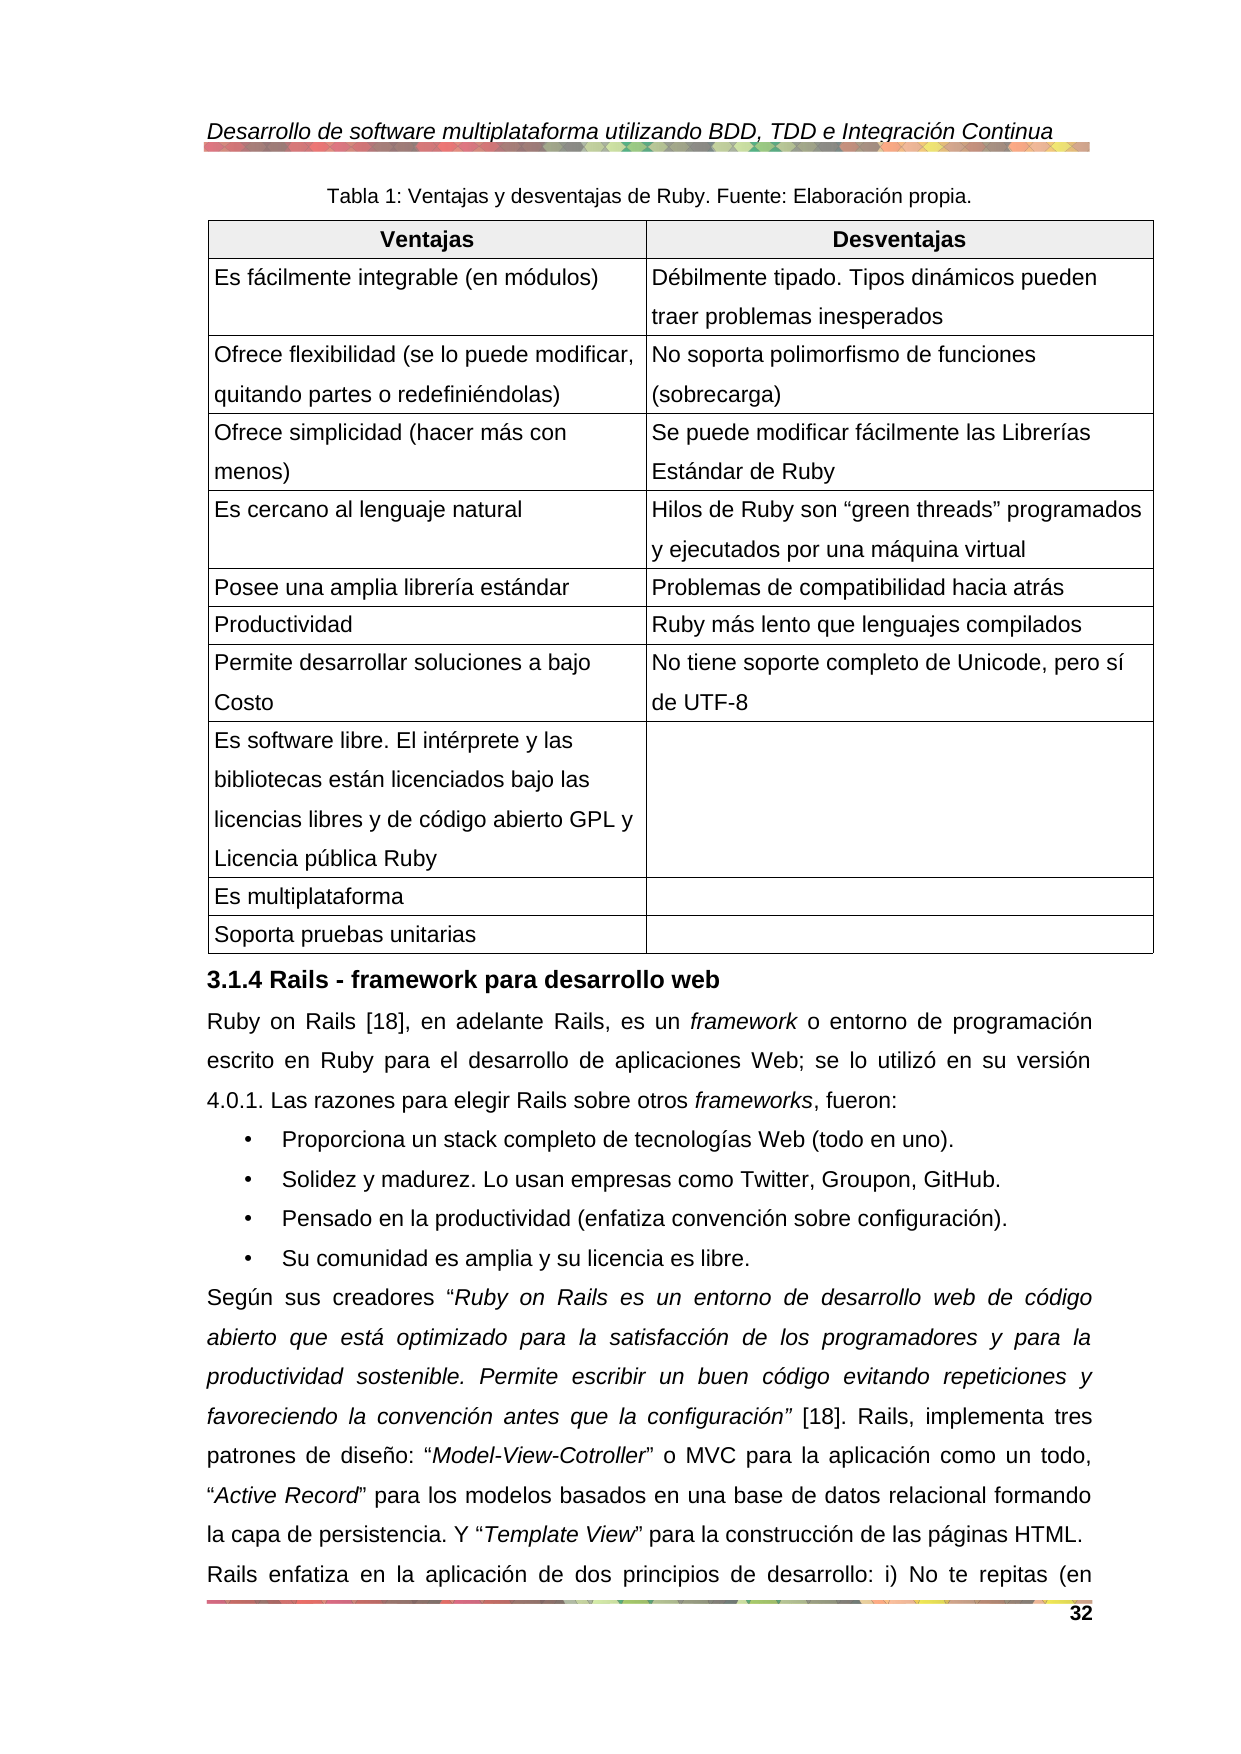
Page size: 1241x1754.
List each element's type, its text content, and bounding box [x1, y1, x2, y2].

table_cell Es cercano al lenguaje natural [209, 491, 646, 568]
table_cell Débilmente tipado. Tipos dinámicos pueden traer problemas inesperados [647, 259, 1153, 335]
table_cell Ofrece flexibilidad (se lo puede modificar, quitando partes o redefiniéndolas) [209, 336, 646, 413]
table_cell Permite desarrollar soluciones a bajo Costo [209, 645, 646, 721]
table_cell Soporta pruebas unitarias [209, 916, 646, 953]
list 3.1.4 Rails - framework para desarrollo web [207, 965, 1093, 994]
table_cell [647, 722, 1153, 877]
table_cell Ruby más lento que lenguajes compilados [647, 607, 1153, 643]
list Pensado en la productividad (enfatiza convención sobre configuración). [244, 1205, 1093, 1232]
text Rails enfatiza en la aplicación de dos principios de desarrollo: i) No te repitas (en [207, 1561, 1093, 1587]
table_cell Problemas de compatibilidad hacia atrás [647, 569, 1153, 606]
table_cell Es multiplataforma [209, 878, 646, 915]
text [203, 142, 1090, 152]
list Su comunidad es amplia y su licencia es libre. [244, 1245, 1093, 1271]
table_header Desventajas [647, 221, 1153, 258]
table_cell Productividad [209, 607, 646, 643]
table_cell [647, 878, 1153, 915]
table_cell Hilos de Ruby son “green threads” programados y ejecutados por una máquina virtual [647, 491, 1153, 568]
list Solidez y madurez. Lo usan empresas como Twitter, Groupon, GitHub. [244, 1166, 1093, 1192]
text Ruby on Rails [18], en adelante Rails, es un framework o entorno de programación escrito en Ruby para el desarrollo de aplicaciones Web; se lo utilizó en su versión 4.0.1. Las razones para elegir Rails sobre otros frameworks, fueron: [207, 1008, 1093, 1113]
table_cell No soporta polimorfismo de funciones (sobrecarga) [647, 336, 1153, 413]
text Según sus creadores “Ruby on Rails es un entorno de desarrollo web de código abierto que está optimizado para la satisfacción de los programadores y para la productividad sostenible. Permite escribir un buen código evitando repeticiones y favoreciendo la convención antes que la configuración” [18]. Rails, implementa tres patrones de diseño: “Model-View-Cotroller” o MVC para la aplicación como un todo, “Active Record” para los modelos basados en una base de datos relacional formando la capa de persistencia. Y “Template View” para la construcción de las páginas HTML. [207, 1284, 1093, 1548]
table_cell Se puede modificar fácilmente las Librerías Estándar de Ruby [647, 414, 1153, 490]
table_cell Posee una amplia librería estándar [209, 569, 646, 606]
table_cell [647, 916, 1153, 953]
list Proporciona un stack completo de tecnologías Web (todo en uno). [244, 1126, 1093, 1153]
table_cell Es fácilmente integrable (en módulos) [209, 259, 646, 335]
text [206, 1600, 1093, 1604]
table_cell Es software libre. El intérprete y las bibliotecas están licenciados bajo las licencias libres y de código abierto GPL y Licencia pública Ruby [209, 722, 646, 877]
table_cell No tiene soporte completo de Unicode, pero sí de UTF-8 [647, 645, 1153, 721]
table_cell Ofrece simplicidad (hacer más con menos) [209, 414, 646, 490]
text Tabla 1: Ventajas y desventajas de Ruby. Fuente: Elaboración propia. [207, 184, 1093, 208]
table_header Ventajas [209, 221, 646, 258]
